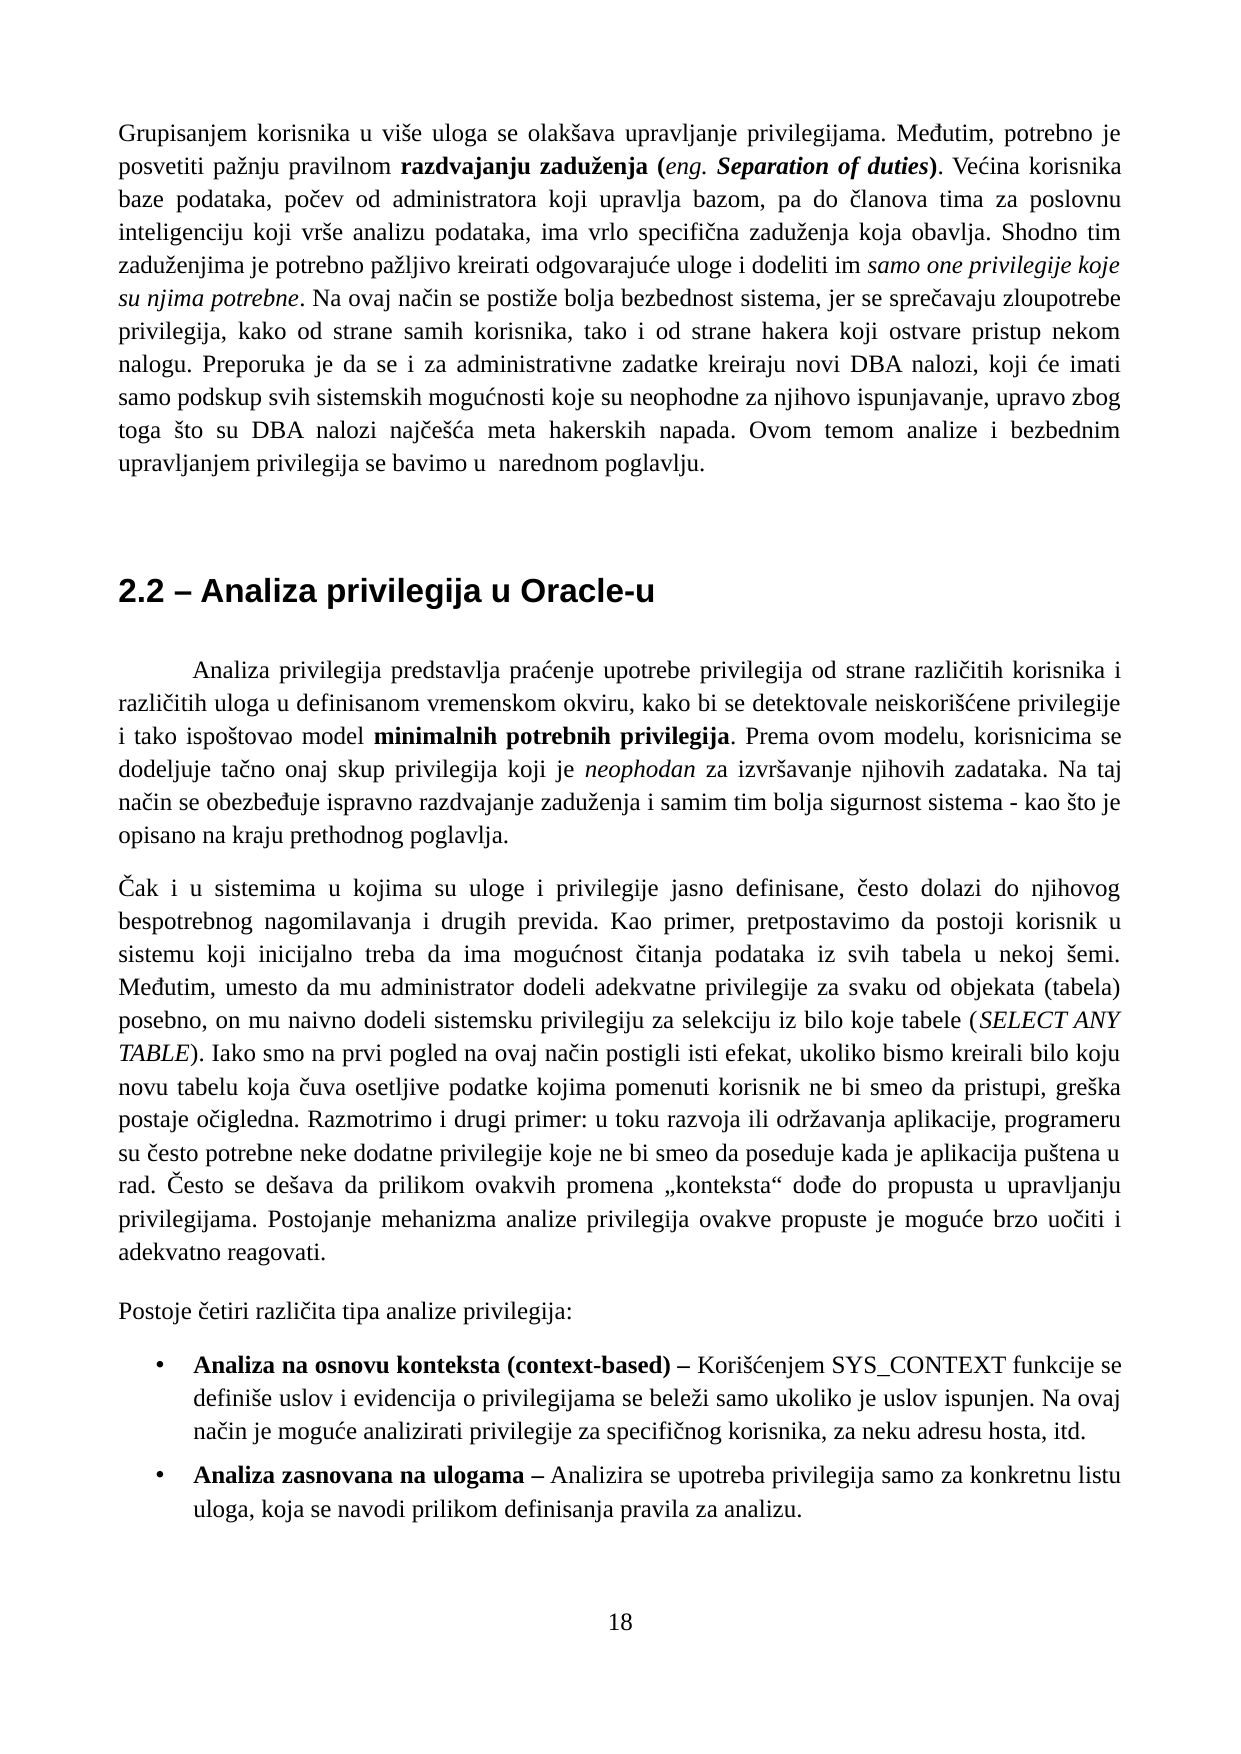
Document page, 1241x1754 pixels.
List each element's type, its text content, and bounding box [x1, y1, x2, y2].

text Analiza privilegija predstavlja praćenje upotrebe privilegija od strane različitih korisnika i različitih uloga u definisanom vremenskom okviru, kako bi se detektovale neiskorišćene privilegije i tako ispoštovao model minimalnih potrebnih privilegija. Prema ovom modelu, korisnicima se dodeljuje tačno onaj skup privilegija koji je neophodan za izvršavanje njihovih zadataka. Na taj način se obezbeđuje ispravno razdvajanje zaduženja i samim tim bolja sigurnost sistema - kao što je opisano na kraju prethodnog poglavlja. [118, 655, 1122, 849]
text Grupisanjem korisnika u više uloga se olakšava upravljanje privilegijama. Međutim, potrebno je posvetiti pažnju pravilnom razdvajanju zaduženja (eng. Separation of duties). Većina korisnika baze podataka, počev od administratora koji upravlja bazom, pa do članova tima za poslovnu inteligenciju koji vrše analizu podataka, ima vrlo specifična zaduženja koja obavlja. Shodno tim zaduženjima je potrebno pažljivo kreirati odgovarajuće uloge i dodeliti im samo one privilegije koje su njima potrebne. Na ovaj način se postiže bolja bezbednost sistema, jer se sprečavaju zloupotrebe privilegija, kako od strane samih korisnika, tako i od strane hakera koji ostvare pristup nekom nalogu. Preporuka je da se i za administrativne zadatke kreiraju novi DBA nalozi, koji će imati samo podskup svih sistemskih mogućnosti koje su neophodne za njihovo ispunjavanje, upravo zbog toga što su DBA nalozi najčešća meta hakerskih napada. Ovom temom analize i bezbednim upravljanjem privilegija se bavimo u narednom poglavlju. [118, 118, 1122, 477]
text Postoje četiri različita tipa analize privilegija: [118, 1296, 1122, 1325]
subtitle 2.2 – Analiza privilegija u Oracle-u [118, 571, 1122, 609]
list Analiza zasnovana na ulogama – Analizira se upotreba privilegija samo za konkretnu listu uloga, koja se navodi prilikom definisanja pravila za analizu. [156, 1461, 1122, 1522]
list Analiza na osnovu konteksta (context-based) – Korišćenjem SYS_CONTEXT funkcije se definiše uslov i evidencija o privilegijama se beleži samo ukoliko je uslov ispunjen. Na ovaj način je moguće analizirati privilegije za specifičnog korisnika, za neku adresu hosta, itd. [156, 1350, 1122, 1444]
text Čak i u sistemima u kojima su uloge i privilegije jasno definisane, često dolazi do njihovog bespotrebnog nagomilavanja i drugih previda. Kao primer, pretpostavimo da postoji korisnik u sistemu koji inicijalno treba da ima mogućnost čitanja podataka iz svih tabela u nekoj šemi. Međutim, umesto da mu administrator dodeli adekvatne privilegije za svaku od objekata (tabela) posebno, on mu naivno dodeli sistemsku privilegiju za selekciju iz bilo koje tabele (SELECT ANY TABLE). Iako smo na prvi pogled na ovaj način postigli isti efekat, ukoliko bismo kreirali bilo koju novu tabelu koja čuva osetljive podatke kojima pomenuti korisnik ne bi smeo da pristupi, greška postaje očigledna. Razmotrimo i drugi primer: u toku razvoja ili održavanja aplikacije, programeru su često potrebne neke dodatne privilegije koje ne bi smeo da poseduje kada je aplikacija puštena u rad. Često se dešava da prilikom ovakvih promena „konteksta“ dođe do propusta u upravljanju privilegijama. Postojanje mehanizma analize privilegija ovakve propuste je moguće brzo uočiti i adekvatno reagovati. [118, 873, 1122, 1265]
